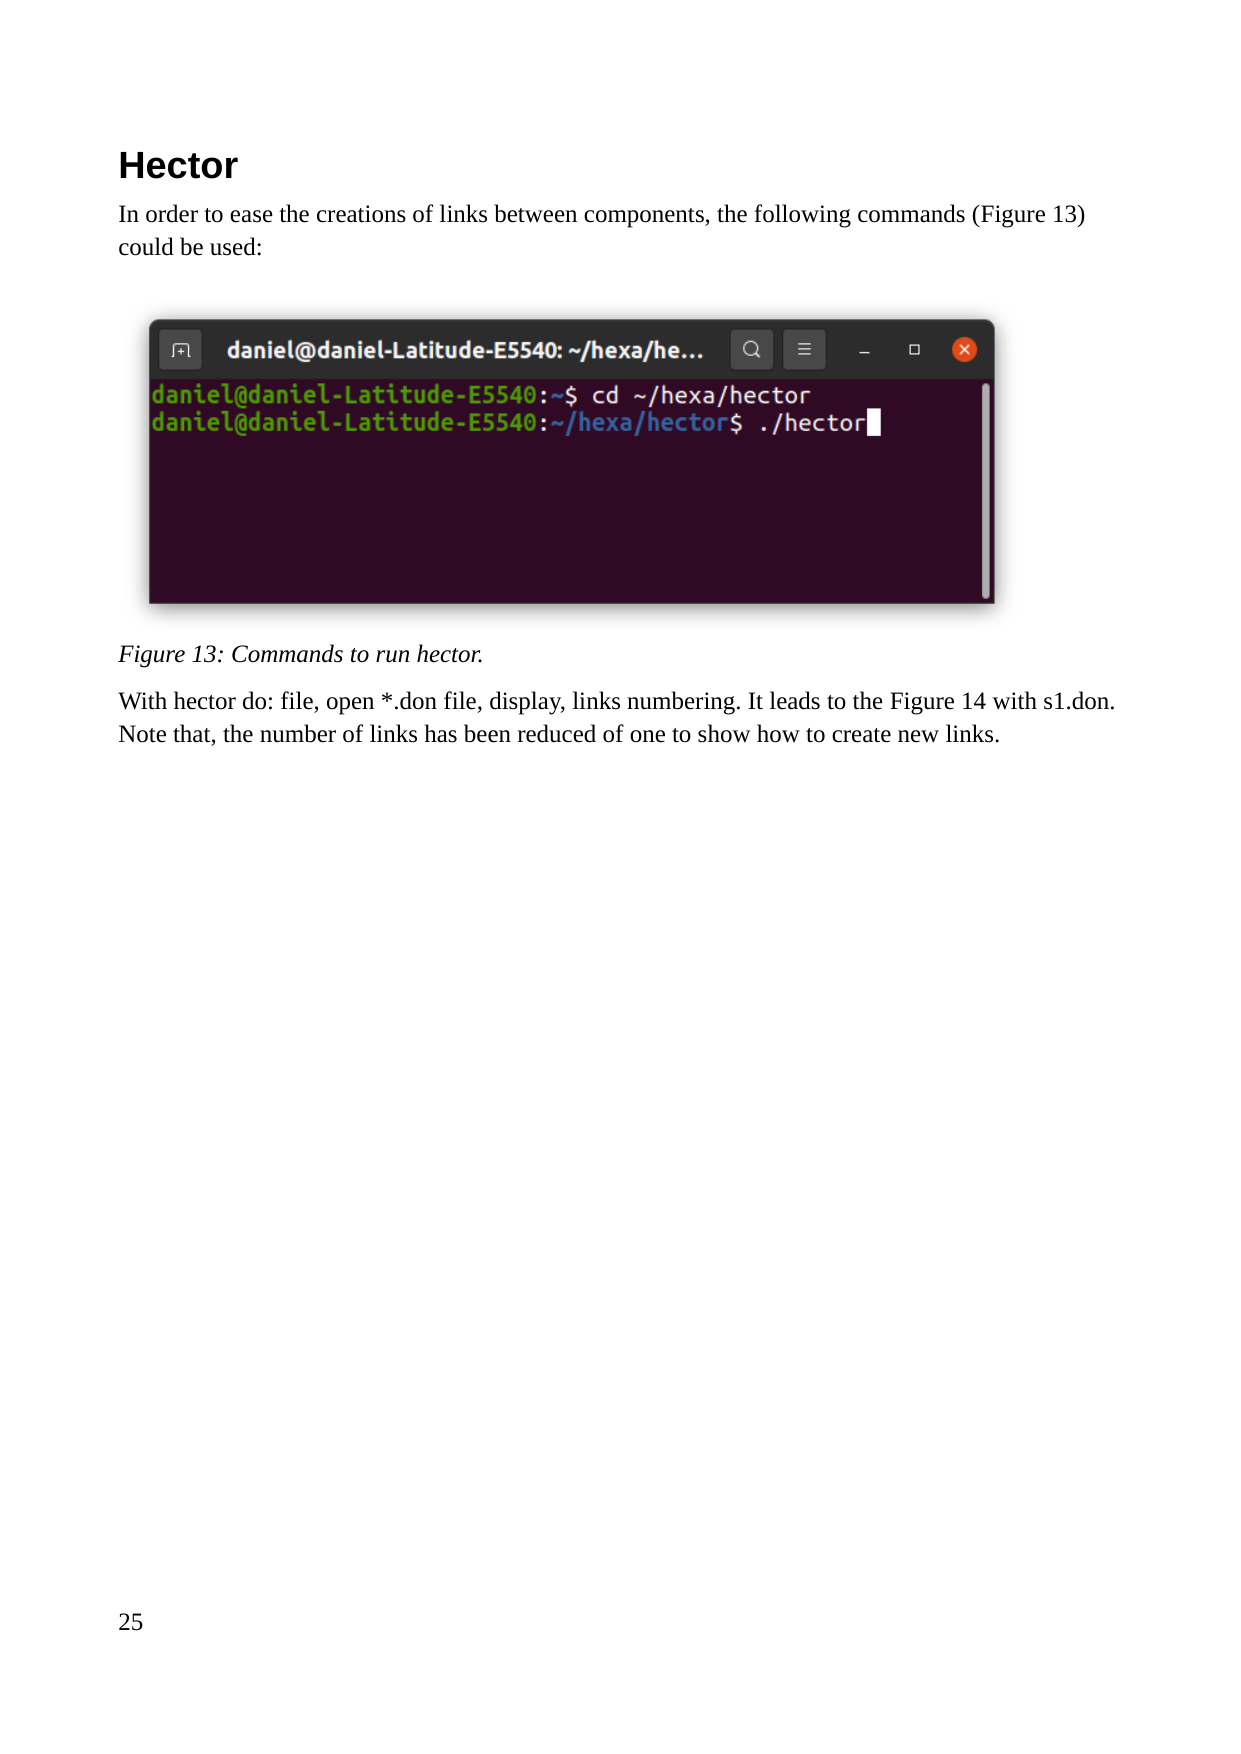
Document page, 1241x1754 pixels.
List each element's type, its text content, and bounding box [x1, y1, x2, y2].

text In order to ease the creations of links between components, the following commands (Figure 13) could be used: [118, 199, 1122, 261]
subtitle Hector [118, 143, 1122, 187]
picture [118, 292, 1026, 639]
text With hector do: file, open *.don file, display, links numbering. It leads to the Figure 14 with s1.don. Note that, the number of links has been reduced of one to show how to create new links. [118, 686, 1122, 748]
text Figure 13: Commands to run hector. [118, 639, 1026, 667]
